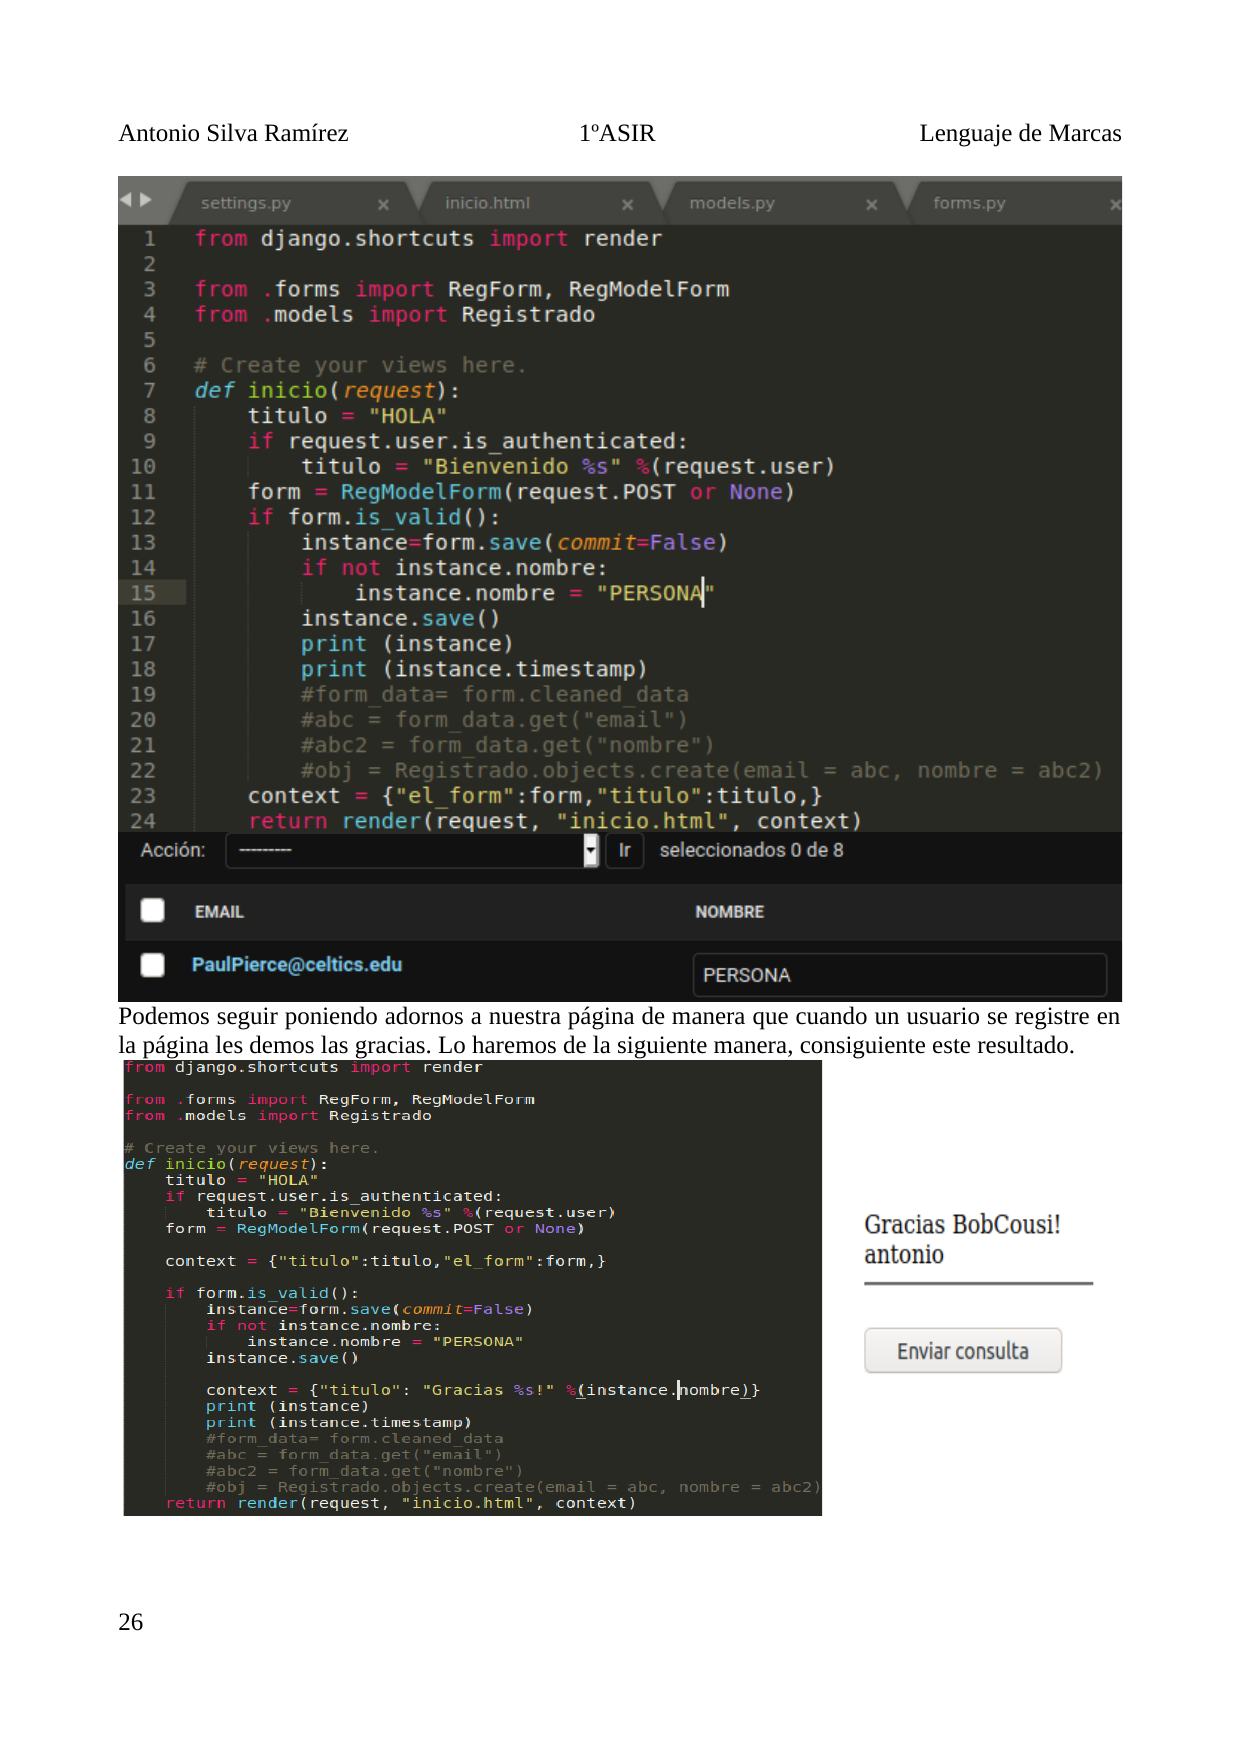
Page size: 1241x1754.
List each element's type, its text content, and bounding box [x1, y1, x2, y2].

picture [123, 1060, 823, 1516]
text Podemos seguir poniendo adornos a nuestra página de manera que cuando un usuario se registre en la página les demos las gracias. Lo haremos de la siguiente manera, consiguiente este resultado. [118, 1002, 1122, 1059]
picture [854, 1207, 1094, 1386]
picture [118, 176, 1123, 1002]
